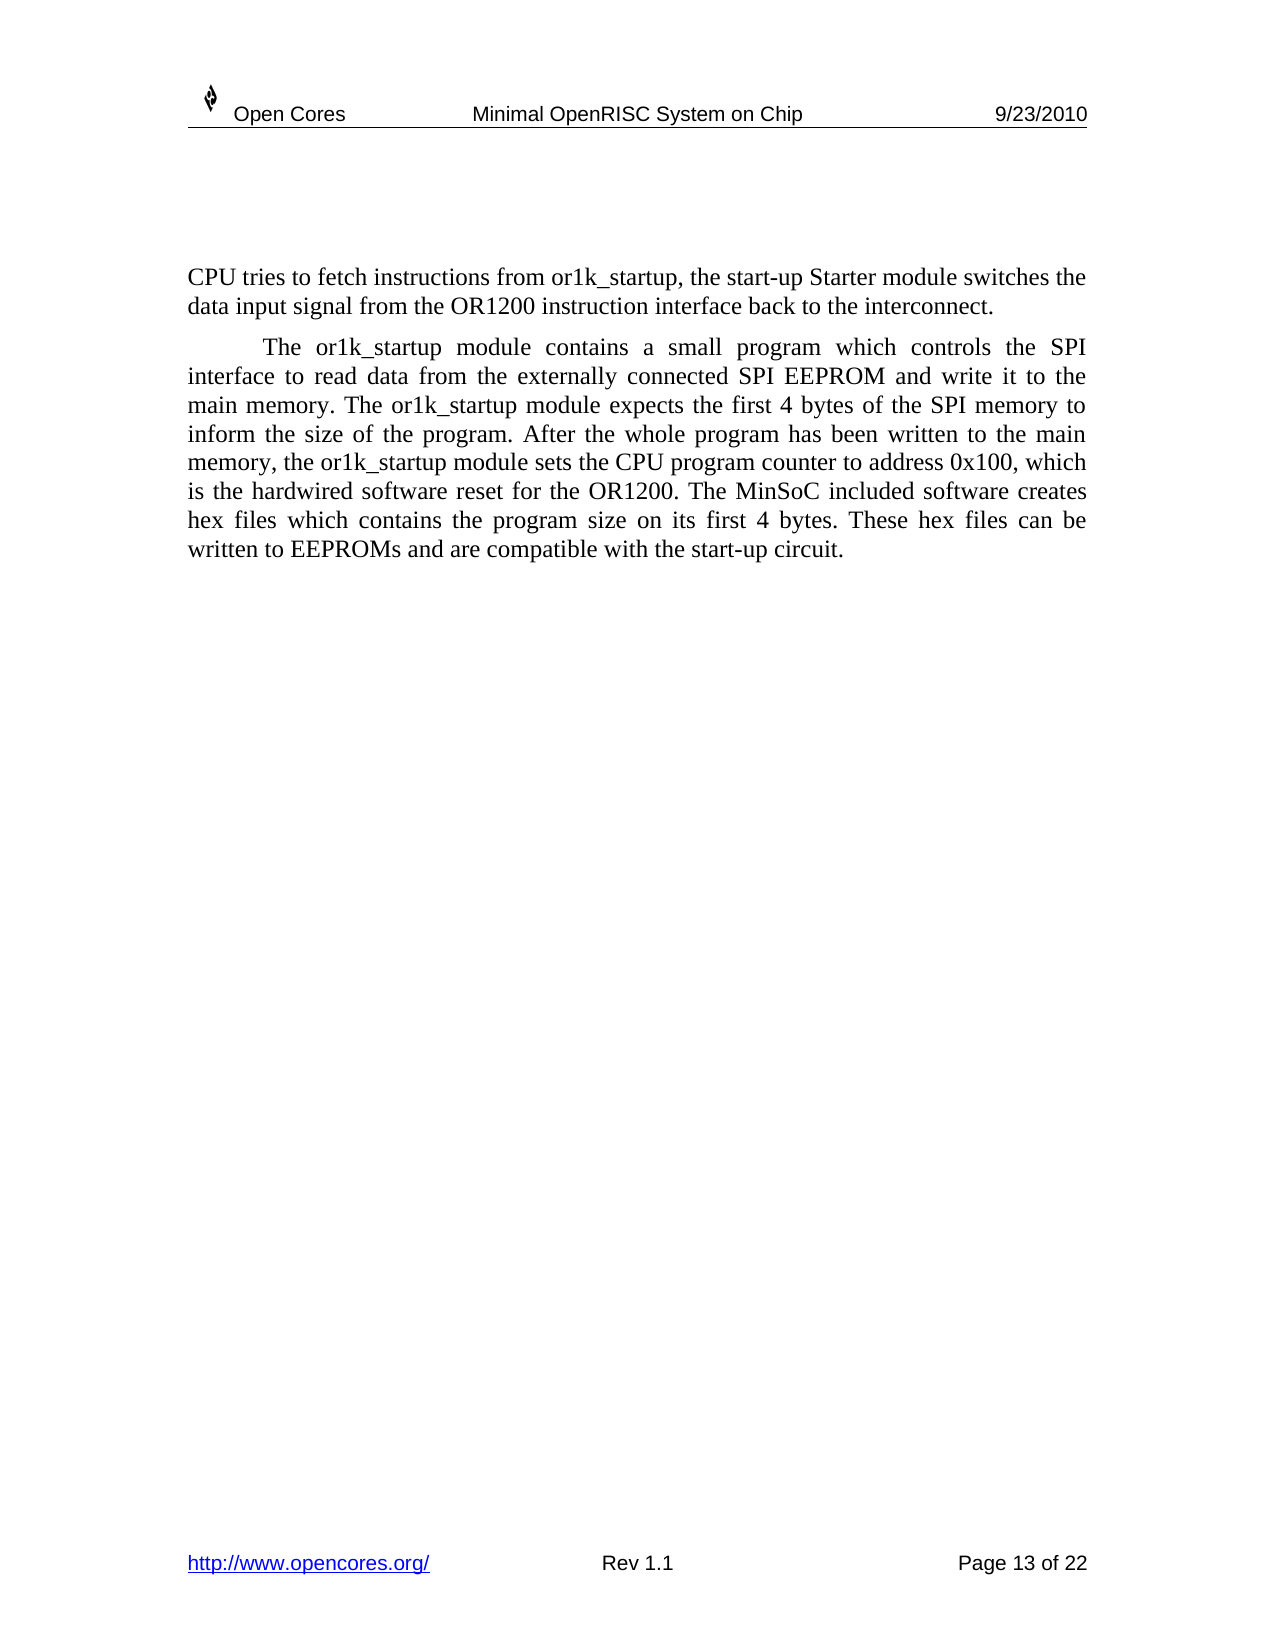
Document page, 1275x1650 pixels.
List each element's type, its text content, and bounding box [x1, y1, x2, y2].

text CPU tries to fetch instructions from or1k_startup, the start-up Starter module switches the data input signal from the OR1200 instruction interface back to the interconnect. [187, 262, 1087, 320]
text The or1k_startup module contains a small program which controls the SPI interface to read data from the externally connected SPI EEPROM and write it to the main memory. The or1k_startup module expects the first 4 bytes of the SPI memory to inform the size of the program. After the whole program has been written to the main memory, the or1k_startup module sets the CPU program counter to address 0x100, which is the hardwired software reset for the OR1200. The MinSoC included software creates hex files which contains the program size on its first 4 bytes. These hex files can be written to EEPROMs and are compatible with the start-up circuit. [187, 332, 1087, 562]
